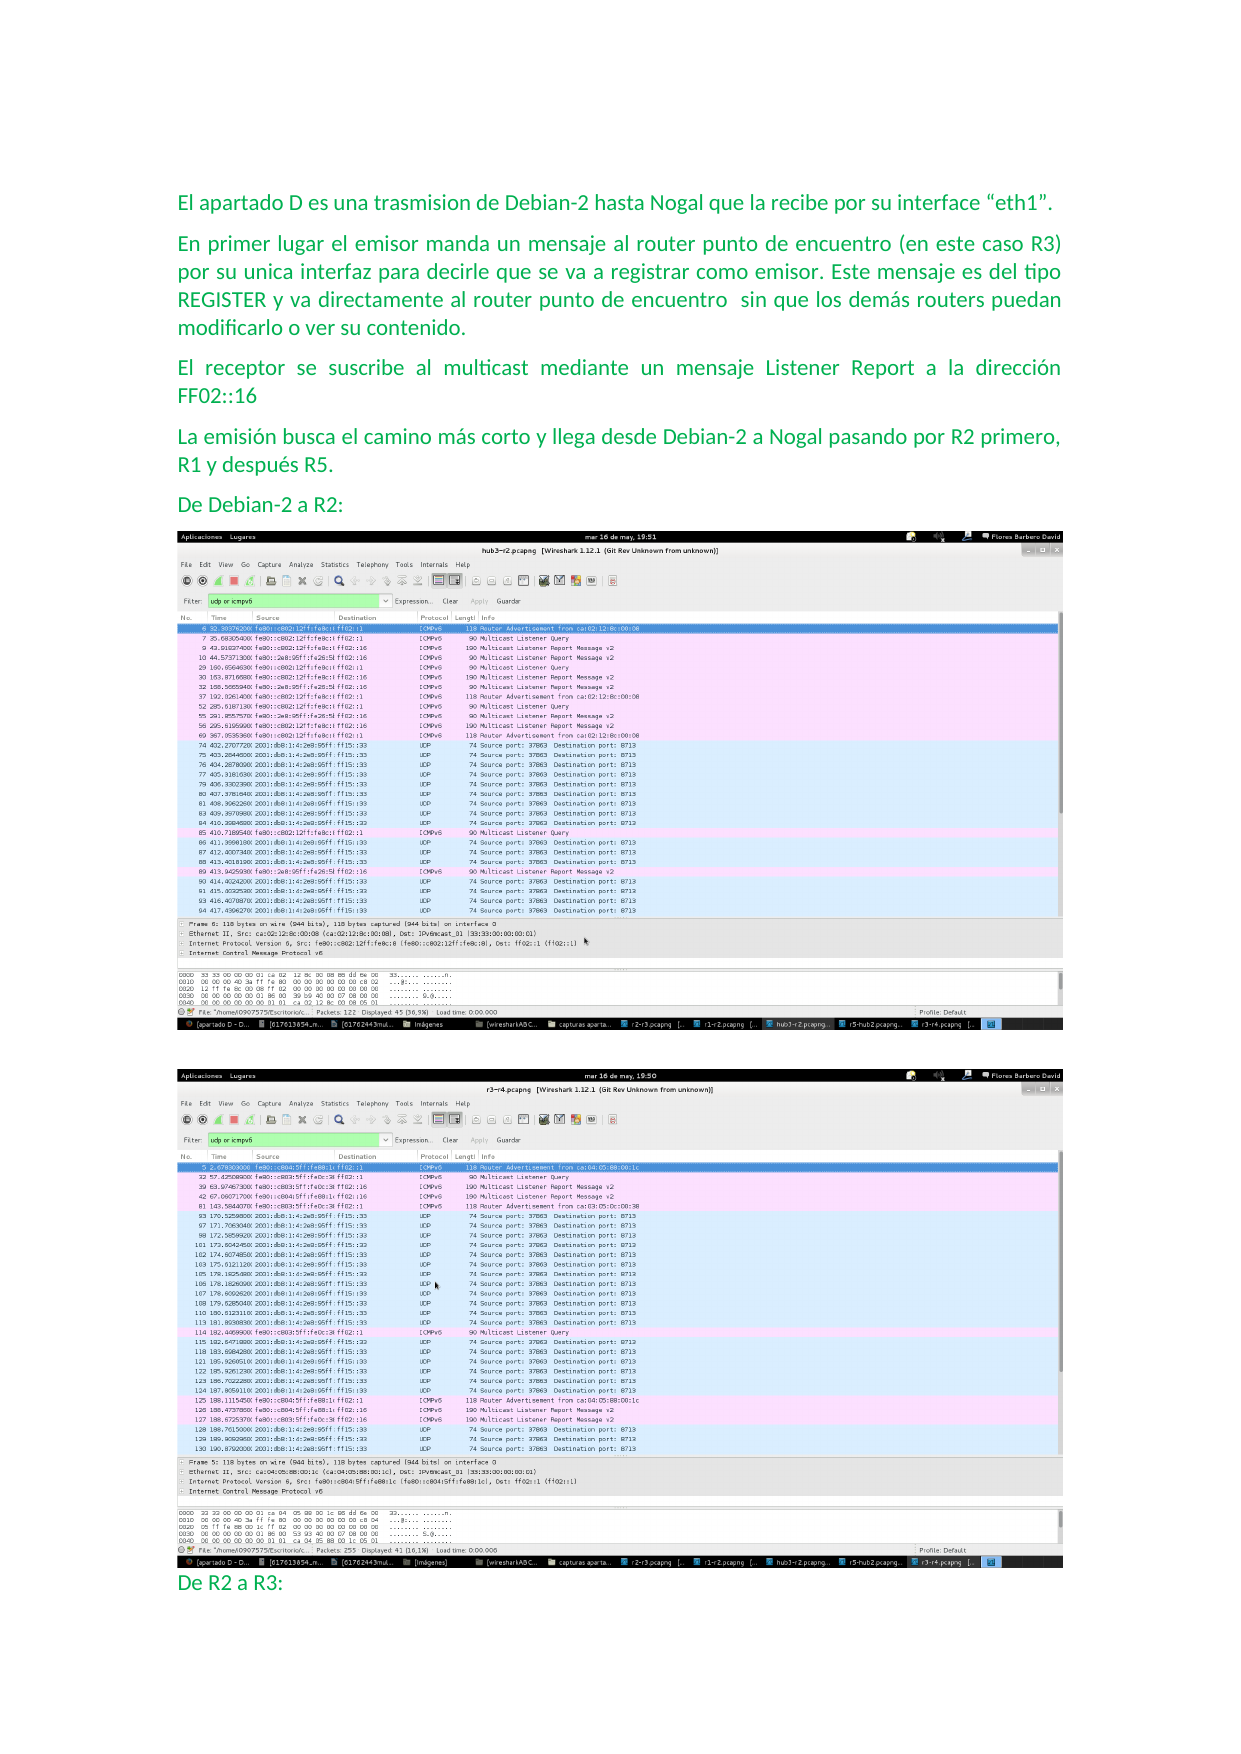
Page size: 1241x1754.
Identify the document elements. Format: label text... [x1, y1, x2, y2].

text El receptor se suscribe al multicast mediante un mensaje Listener Report a la dirección FF02::16 [177, 353, 1063, 409]
text En primer lugar el emisor manda un mensaje al router punto de encuentro (en este caso R3) por su unica interfaz para decirle que se va a registrar como emisor. Este mensaje es del tipo REGISTER y va directamente al router punto de encuentro sin que los demás routers puedan modificarlo o ver su contenido. [177, 229, 1063, 341]
picture [177, 1069, 1063, 1568]
text De Debian-2 a R2: [177, 490, 1063, 518]
text La emisión busca el camino más corto y llega desde Debian-2 a Nogal pasando por R2 primero, R1 y después R5. [177, 422, 1063, 478]
text El apartado D es una trasmision de Debian-2 hasta Nogal que la recibe por su interface “eth1”. [177, 188, 1063, 216]
text De R2 a R3: [177, 1568, 1063, 1596]
picture [177, 531, 1063, 1030]
